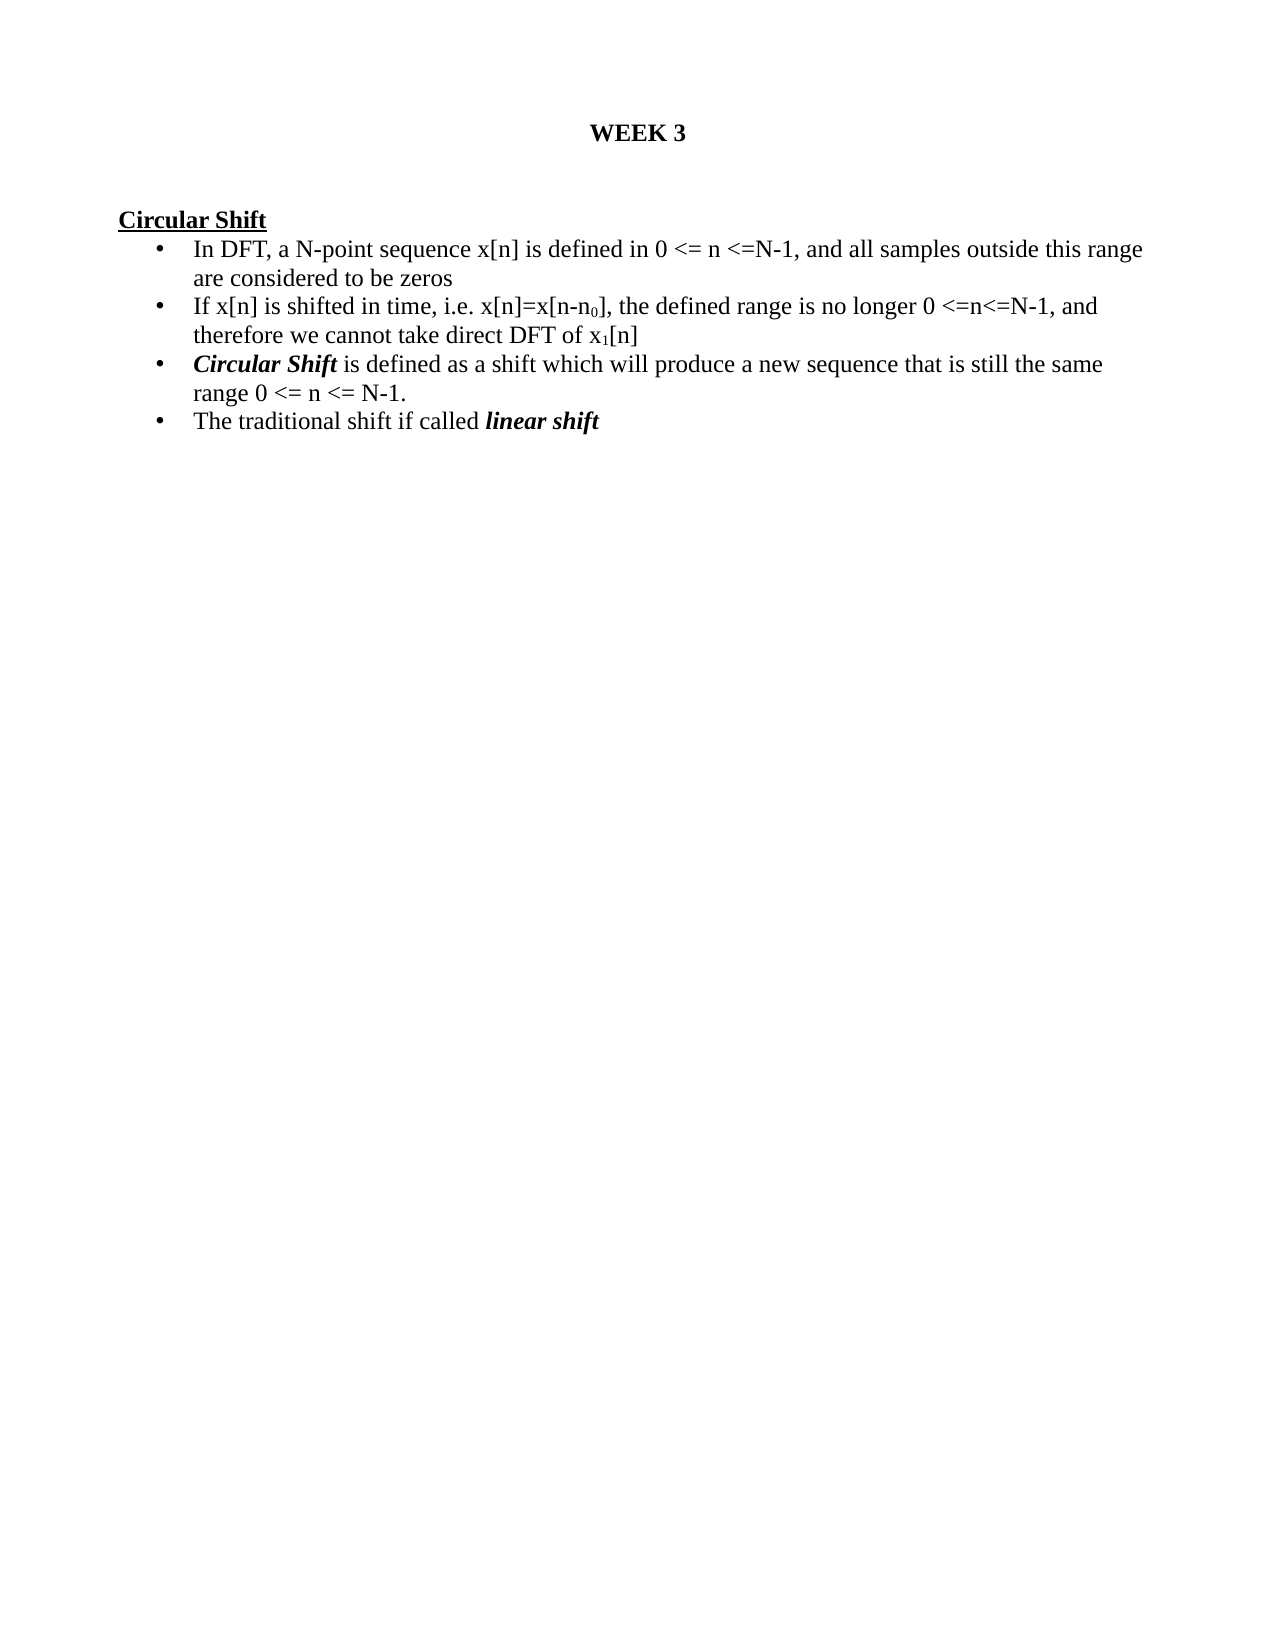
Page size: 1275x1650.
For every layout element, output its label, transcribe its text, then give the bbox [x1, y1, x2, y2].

list If x[n] is shifted in time, i.e. x[n]=x[n-n0], the defined range is no longer 0 <=n<=N-1, and therefore we cannot take direct DFT of x1[n] [156, 291, 1157, 349]
list The traditional shift if called linear shift [156, 406, 1157, 435]
list Circular Shift is defined as a shift which will produce a new sequence that is still the same range 0 <= n <= N-1. [156, 349, 1157, 406]
text Circular Shift [118, 205, 1157, 234]
list In DFT, a N-point sequence x[n] is defined in 0 <= n <=N-1, and all samples outside this range are considered to be zeros [156, 234, 1157, 291]
